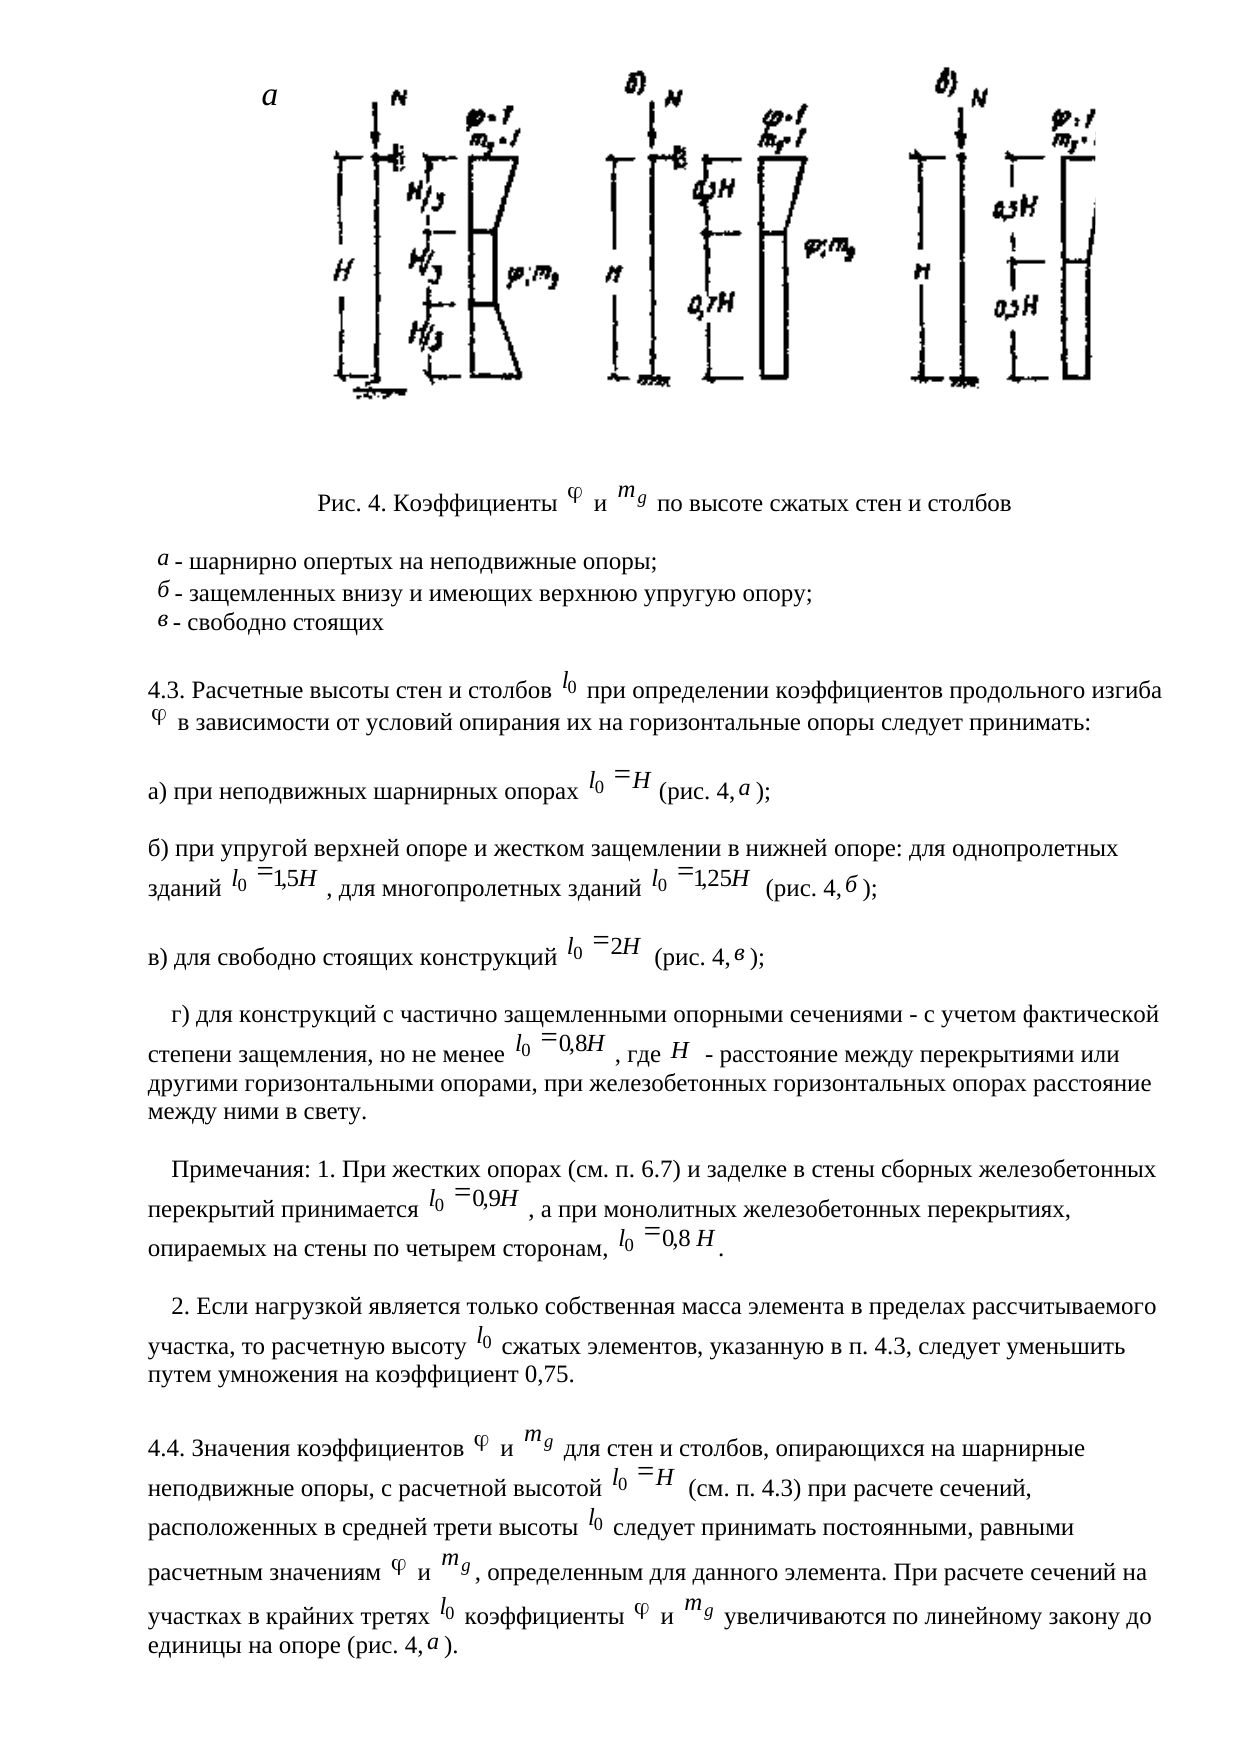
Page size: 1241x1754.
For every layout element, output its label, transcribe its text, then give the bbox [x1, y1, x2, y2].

text Рис. 4. Коэффициенты и по высоте сжатых стен и столбов [148, 473, 1181, 517]
text - свободно стоящих [148, 607, 1181, 636]
text б) при упругой верхней опоре и жестком защемлении в нижней опоре: для однопролетных зданий , для многопролетных зданий (рис. 4,); [148, 833, 1181, 902]
text - шарнирно опертых на неподвижные опоры; [148, 546, 1181, 575]
text Примечания: 1. При жестких опорах (см. п. 6.7) и заделке в стены сборных железобетонных перекрытий принимается , а при монолитных железобетонных перекрытиях, опираемых на стены по четырем сторонам, . [148, 1154, 1181, 1262]
text 4.3. Расчетные высоты стен и столбов при определении коэффициентов продольного изгиба в зависимости от условий опирания их на горизонтальные опоры следует принимать: [148, 664, 1181, 736]
text в) для свободно стоящих конструкций (рис. 4,); [148, 931, 1181, 970]
text 4.4. Значения коэффициентов и для стен и столбов, опирающихся на шарнирные неподвижные опоры, с расчетной высотой (см. п. 4.3) при расчете сечений, расположенных в средней трети высоты следует принимать постоянными, равными расчетным значениям и , определенным для данного элемента. При расчете сечений на участках в крайних третях коэффициенты и увеличиваются по линейному закону до единицы на опоре (рис. 4,). [148, 1417, 1181, 1659]
text 2. Если нагрузкой является только собственная масса элемента в пределах рассчитываемого участка, то расчетную высоту сжатых элементов, указанную в п. 4.3, следует уменьшить путем умножения на коэффициент 0,75. [148, 1291, 1181, 1388]
text г) для конструкций с частично защемленными опорными сечениями - с учетом фактической степени защемления, но не менее , где - расстояние между перекрытиями или другими горизонтальными опорами, при железобетонных горизонтальных опорах расстояние между ними в свету. [148, 999, 1181, 1125]
text - защемленных внизу и имеющих верхнюю упругую опору; [148, 575, 1181, 607]
text а) при неподвижных шарнирных опорах (рис. 4,); [148, 765, 1181, 804]
